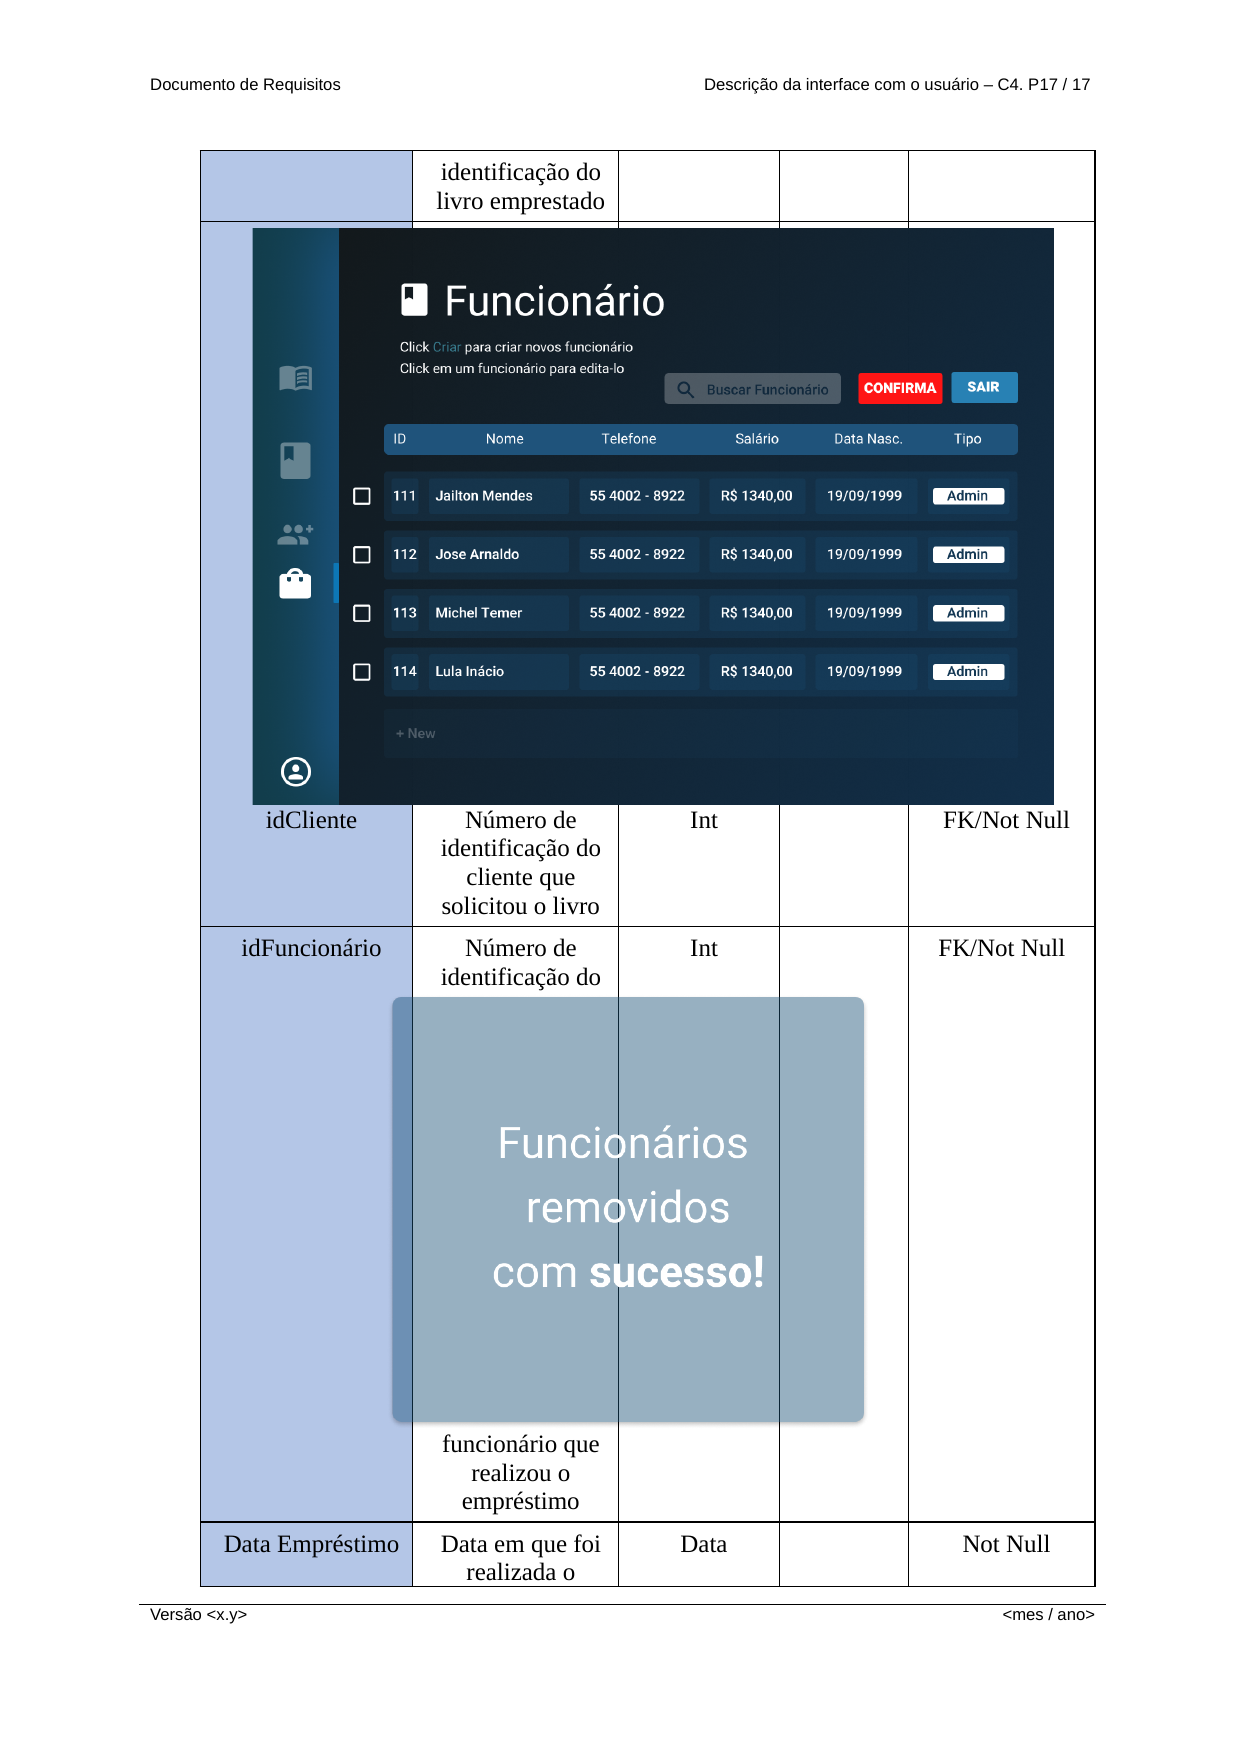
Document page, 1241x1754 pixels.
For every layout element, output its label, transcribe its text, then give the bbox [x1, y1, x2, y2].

table_cell FK/Not Null [909, 927, 1094, 1521]
table_cell [780, 1523, 908, 1586]
table_cell Int [619, 927, 779, 994]
table_cell Not Null [909, 1523, 1094, 1586]
table_cell Número de identificação do cliente que solicitou o livro [413, 805, 618, 926]
table_cell FK/Not Null [909, 222, 1094, 926]
table_cell identificação do livro emprestado [413, 151, 618, 221]
table_cell [909, 151, 1094, 221]
table_cell Data Empréstimo [201, 1523, 412, 1586]
table_cell [780, 927, 908, 1521]
table_cell [780, 151, 908, 221]
table_cell [619, 1429, 779, 1521]
table_cell [619, 222, 779, 228]
table_cell [619, 151, 779, 221]
table_cell idCliente [201, 222, 412, 926]
table_cell [780, 805, 908, 926]
table_cell [201, 151, 412, 221]
table_cell funcionário que realizou o empréstimo [413, 1429, 618, 1521]
table_cell Data em que foi realizada o [413, 1523, 618, 1586]
table_cell idFuncionário [201, 927, 412, 1521]
picture [387, 994, 869, 1429]
table_cell [413, 222, 618, 228]
picture [252, 228, 1054, 805]
table_cell Data [619, 1523, 779, 1586]
table_cell [780, 222, 908, 228]
table_cell Int [619, 805, 779, 926]
table_cell Número de identificação do [413, 927, 618, 994]
